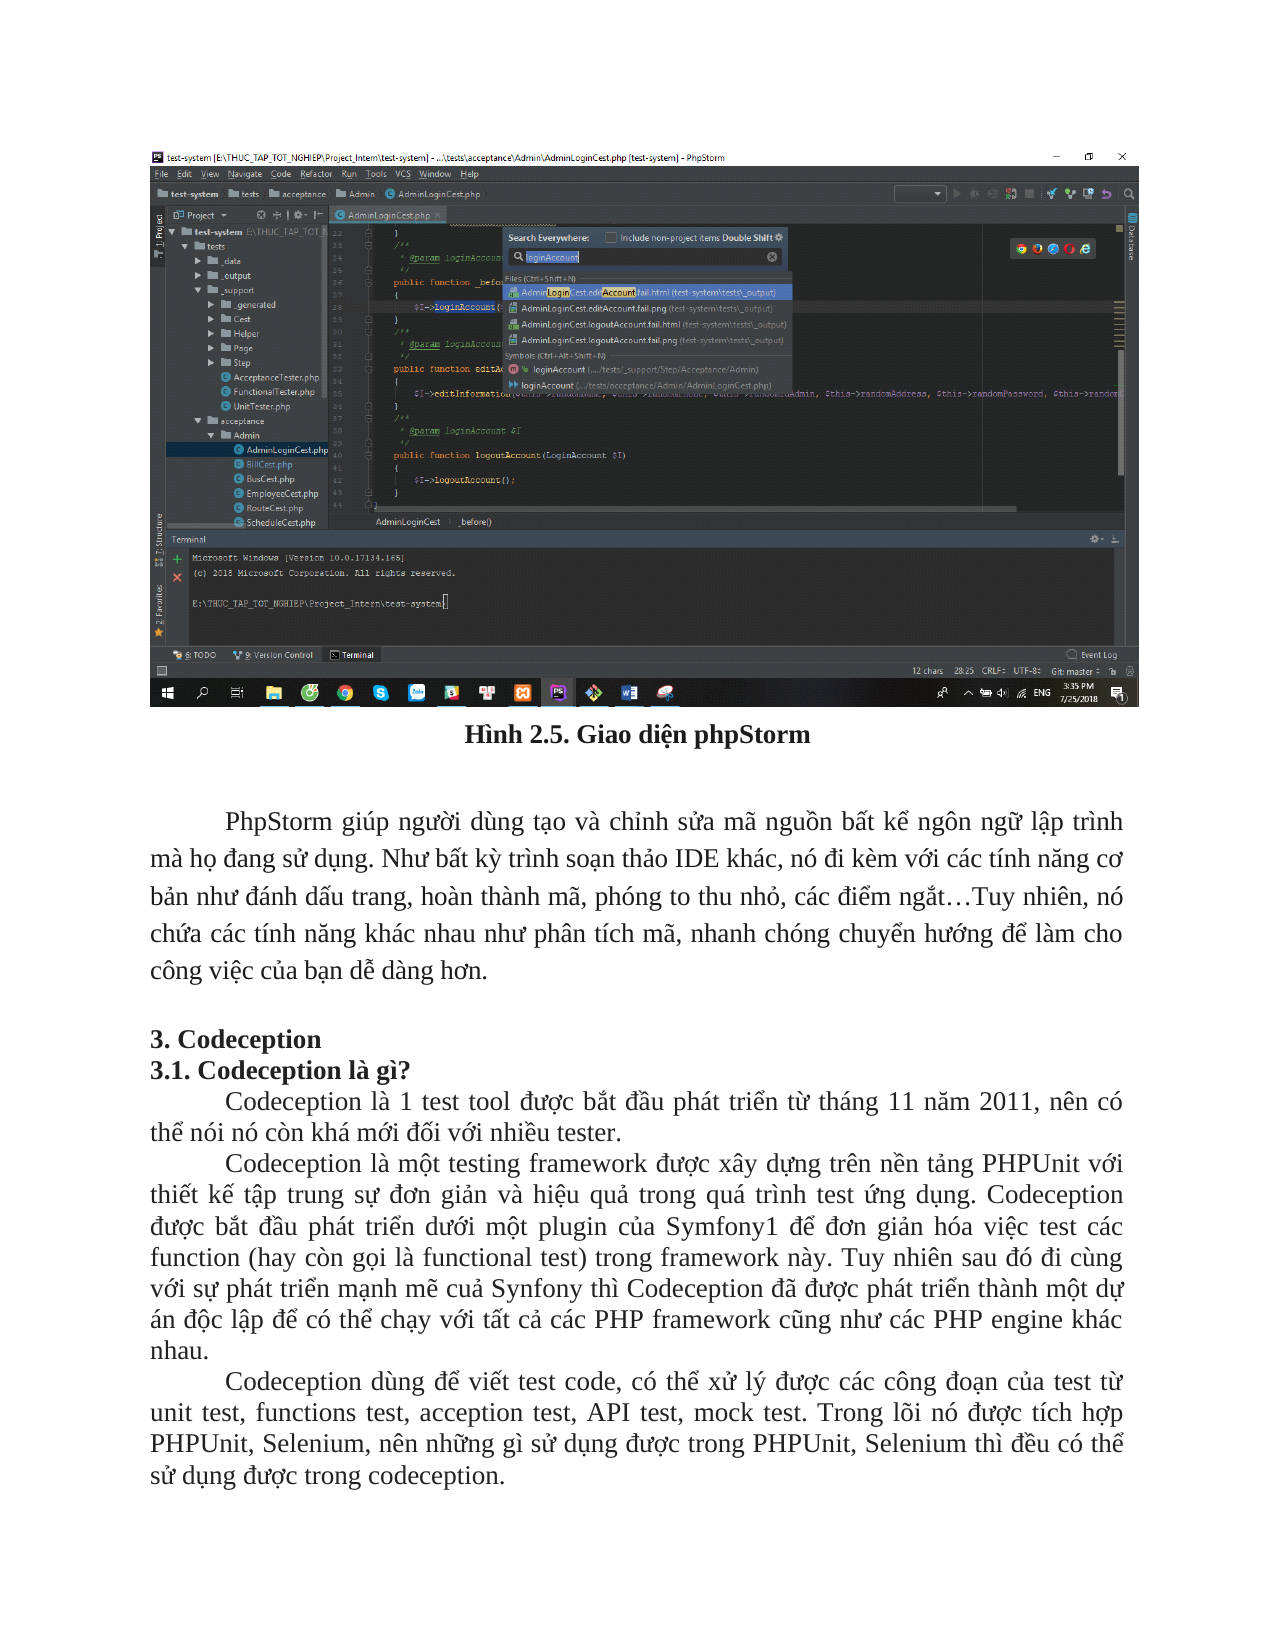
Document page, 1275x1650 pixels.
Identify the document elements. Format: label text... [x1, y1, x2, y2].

text PhpStorm giúp người dùng tạo và chỉnh sửa mã nguồn bất kể ngôn ngữ lập trình mà họ đang sử dụng. Như bất kỳ trình soạn thảo IDE khác, nó đi kèm với các tính năng cơ bản như đánh dấu trang, hoàn thành mã, phóng to thu nhỏ, các điểm ngắt…Tuy nhiên, nó chứa các tính năng khác nhau như phân tích mã, nhanh chóng chuyển hướng để làm cho công việc của bạn dễ dàng hơn. [150, 805, 1125, 985]
text Hình 2.5. Giao diện phpStorm [150, 718, 1125, 749]
text Codeception là 1 test tool được bắt đầu phát triển từ tháng 11 năm 2011, nên có thể nói nó còn khá mới đối với nhiều tester. [150, 1085, 1125, 1147]
text 3. Codeception [150, 1023, 1125, 1054]
text Codeception là một testing framework được xây dựng trên nền tảng PHPUnit với thiết kế tập trung sự đơn giản và hiệu quả trong quá trình test ứng dụng. Codeception được bắt đầu phát triển dưới một plugin của Symfony1 để đơn giản hóa việc test các function (hay còn gọi là functional test) trong framework này. Tuy nhiên sau đó đi cùng với sự phát triển mạnh mẽ cuả Synfony thì Codeception đã được phát triển thành một dự án độc lập để có thể chạy với tất cả các PHP framework cũng như các PHP engine khác nhau. [150, 1147, 1125, 1365]
text 3.1. Codeception là gì? [150, 1054, 1125, 1085]
text Codeception dùng để viết test code, có thể xử lý được các công đoạn của test từ unit test, functions test, acception test, API test, mock test. Trong lõi nó được tích hợp PHPUnit, Selenium, nên những gì sử dụng được trong PHPUnit, Selenium thì đều có thể sử dụng được trong codeception. [150, 1365, 1125, 1490]
